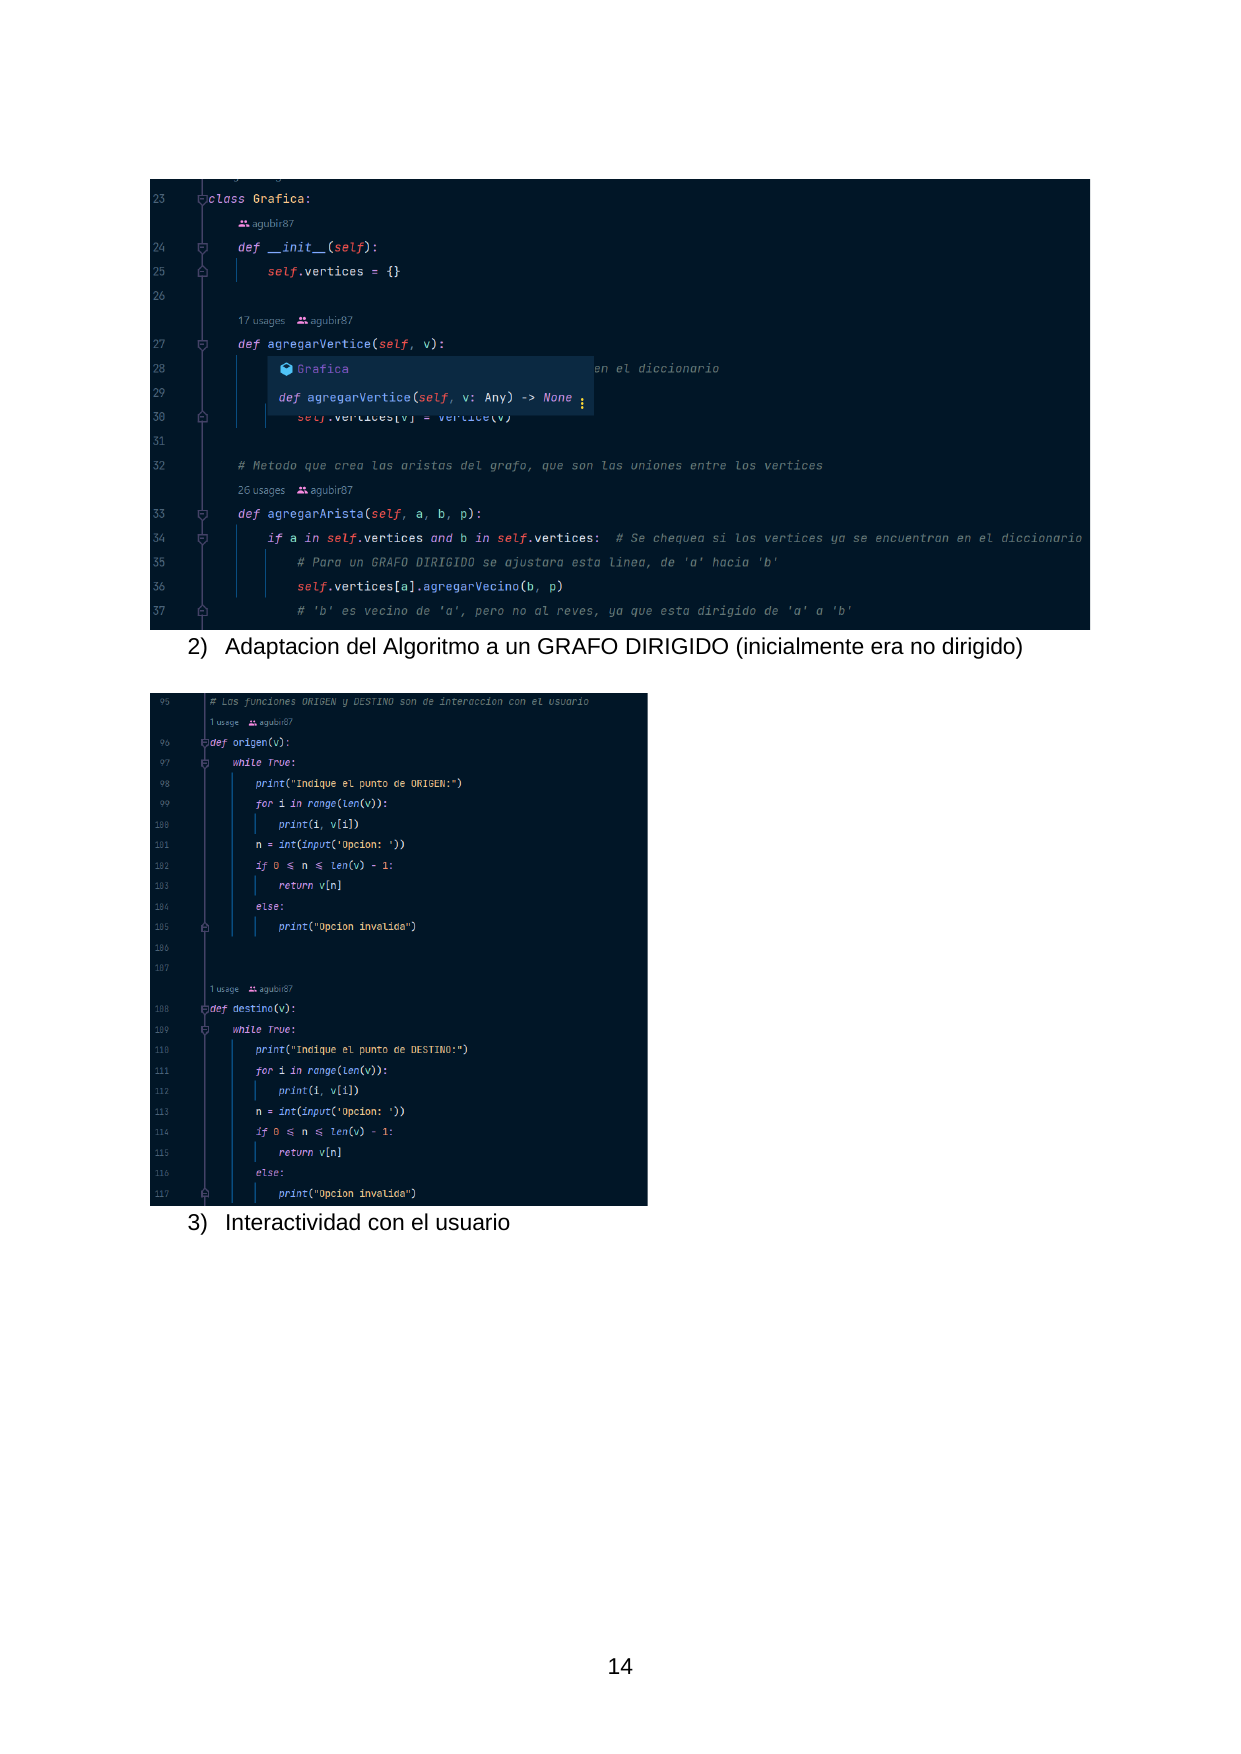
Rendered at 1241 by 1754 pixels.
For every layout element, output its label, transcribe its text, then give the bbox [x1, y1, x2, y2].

list Adaptacion del Algoritmo a un GRAFO DIRIGIDO (inicialmente era no dirigido) [187, 633, 1090, 660]
list Interactividad con el usuario [187, 1209, 1090, 1236]
picture [150, 693, 648, 1206]
picture [150, 179, 1091, 630]
